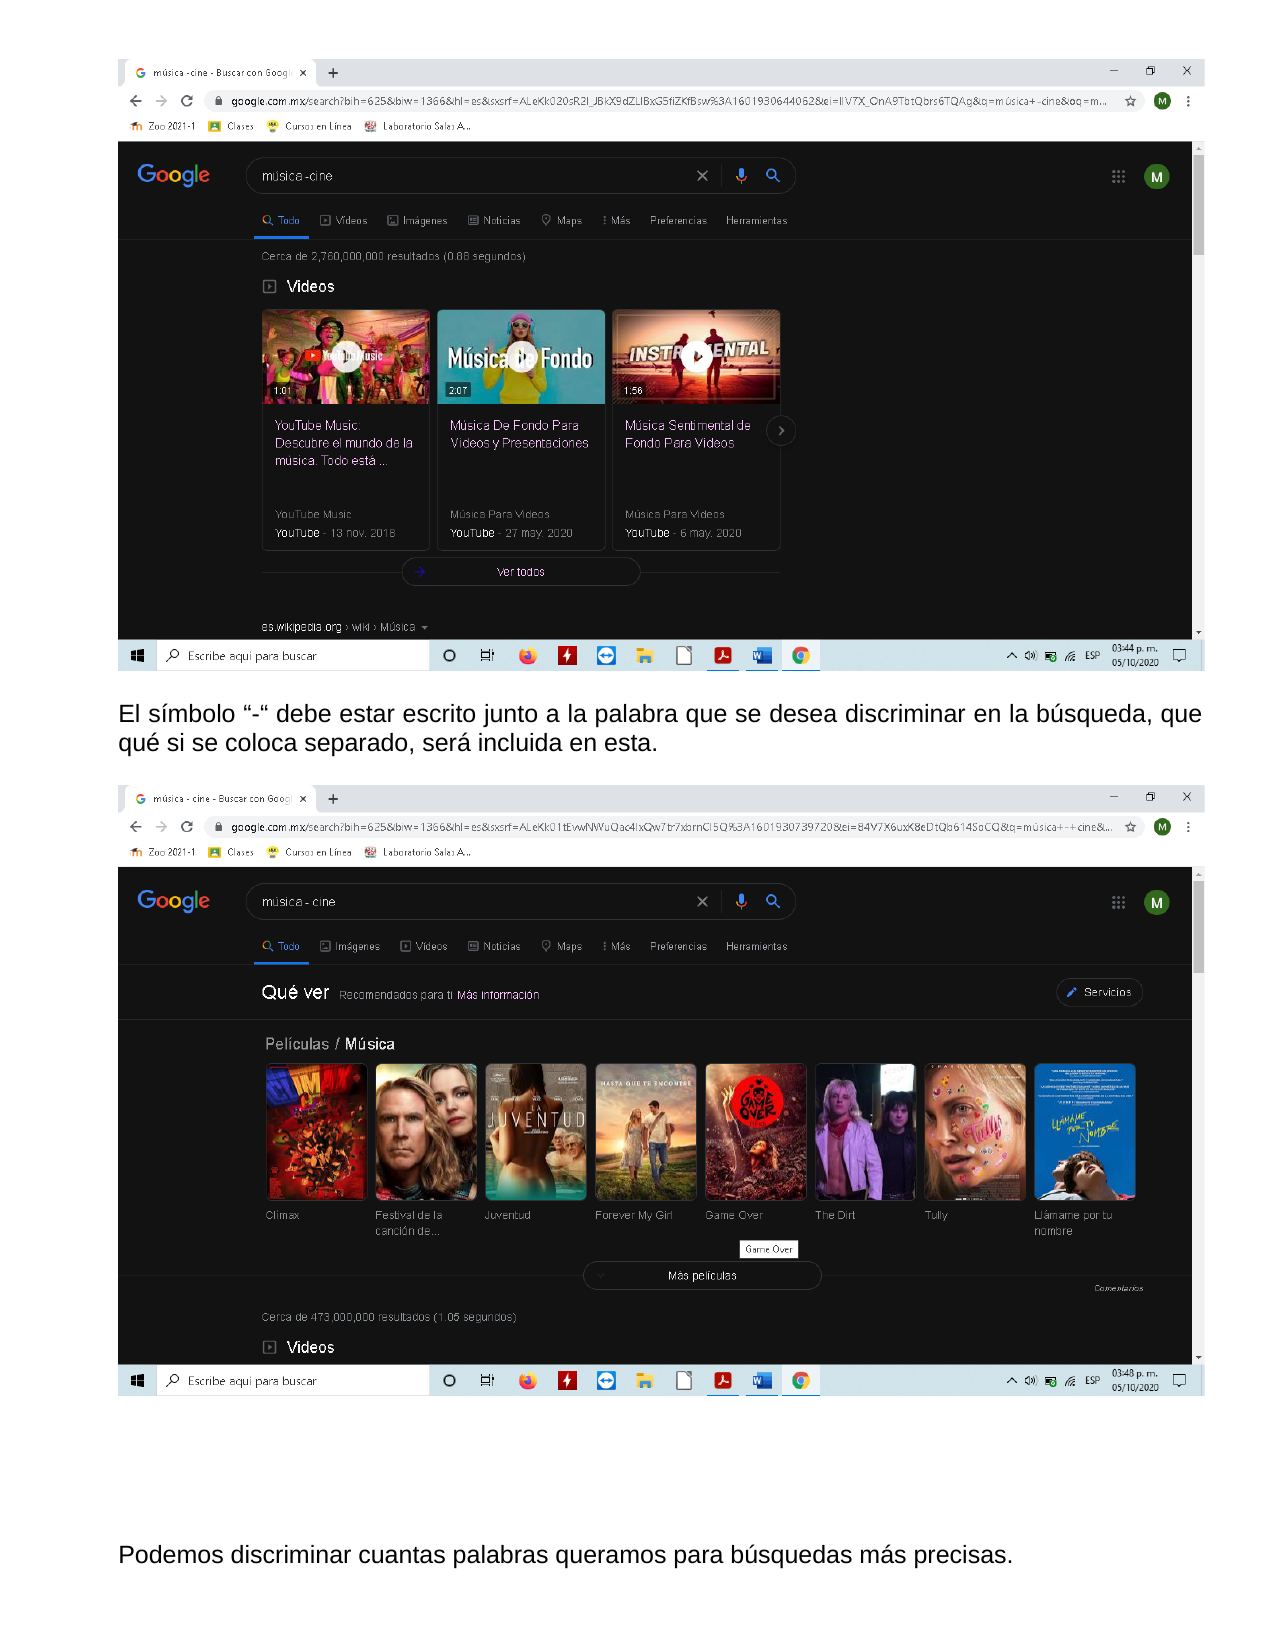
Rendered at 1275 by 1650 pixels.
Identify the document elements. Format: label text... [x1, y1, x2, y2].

text El símbolo “-“ debe estar escrito junto a la palabra que se desea discriminar en la búsqueda, que qué si se coloca separado, será incluida en esta. [118, 699, 1205, 756]
text Podemos discriminar cuantas palabras queramos para búsquedas más precisas. [118, 1540, 1205, 1568]
